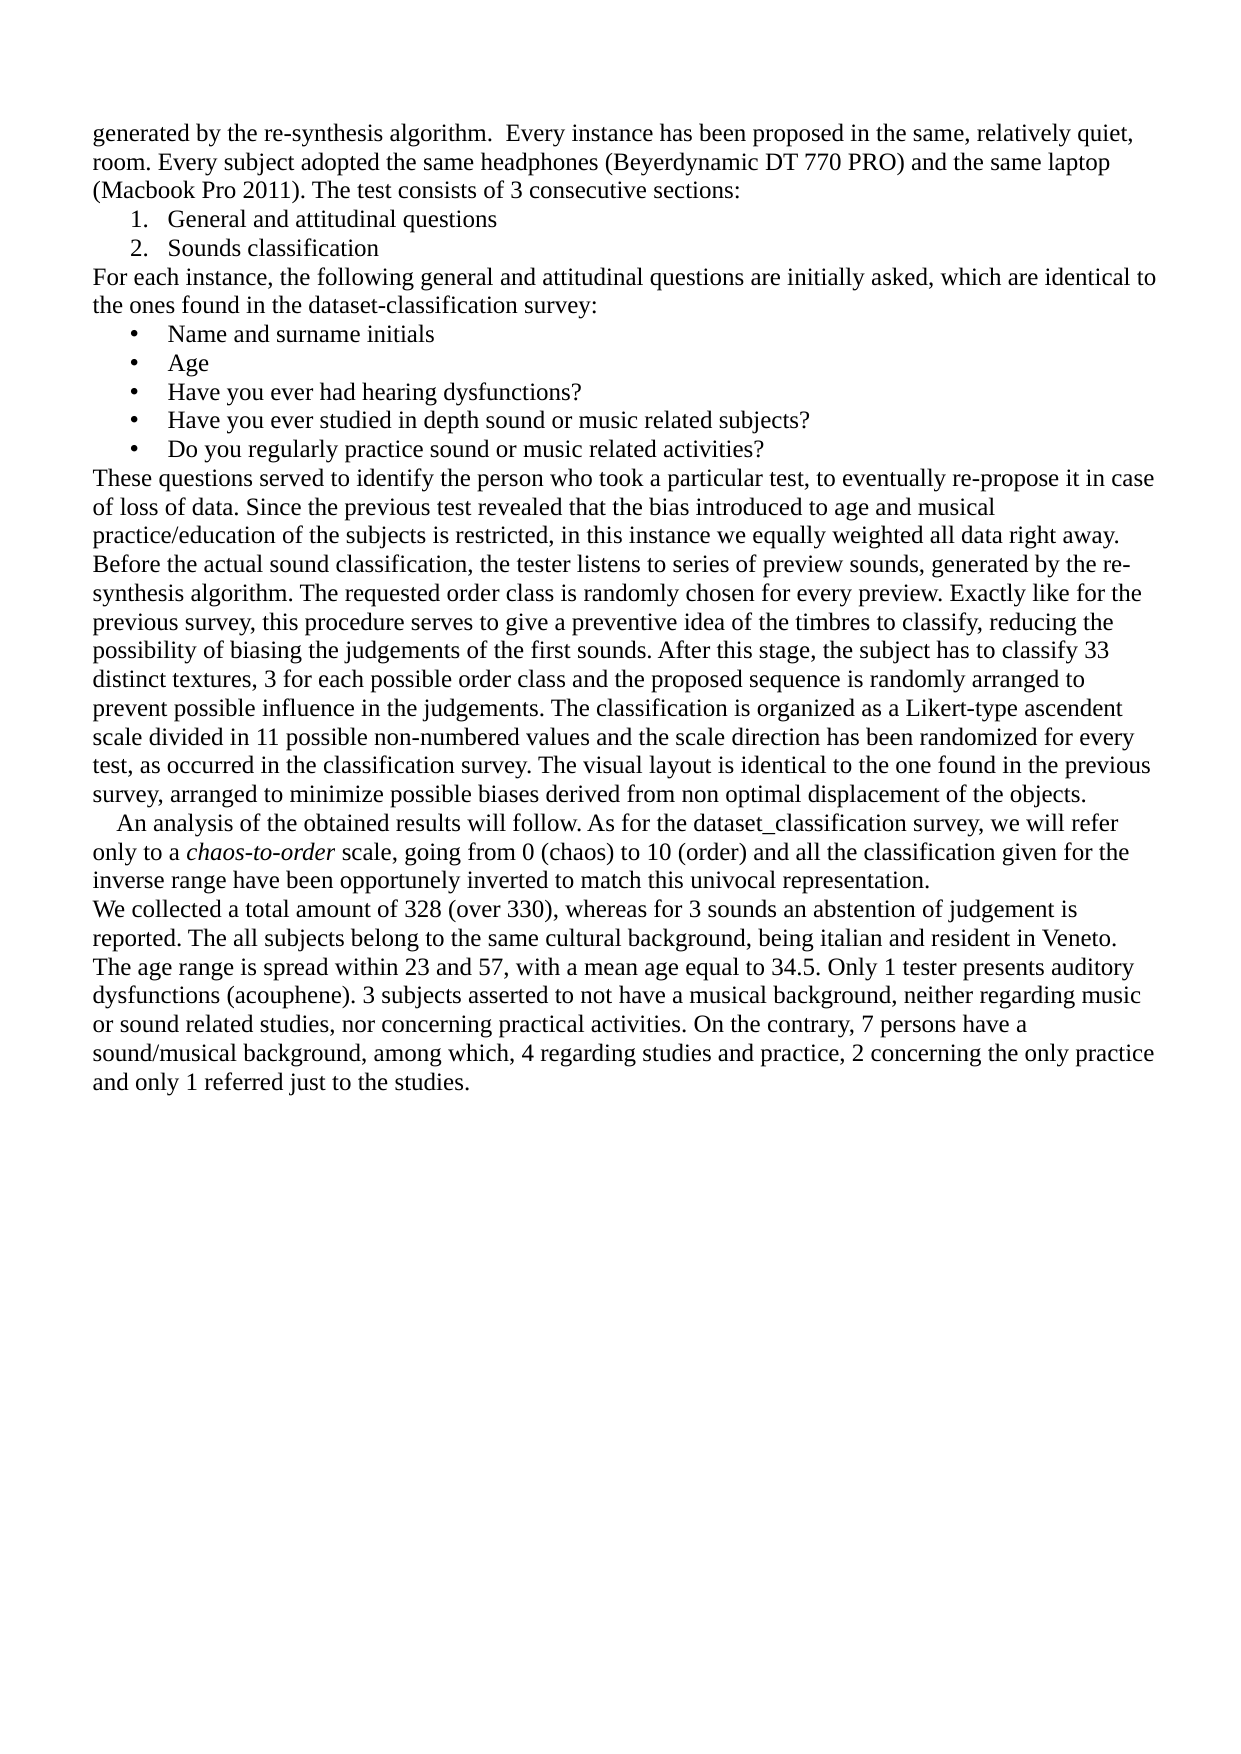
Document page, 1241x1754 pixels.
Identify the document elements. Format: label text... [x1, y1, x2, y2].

list General and attitudinal questions [130, 204, 1160, 233]
list Have you ever had hearing dysfunctions? [130, 377, 1160, 406]
list Age [130, 348, 1160, 377]
list Have you ever studied in depth sound or music related subjects? [130, 406, 1160, 434]
list Name and surname initials [130, 319, 1160, 348]
list Do you regularly practice sound or music related activities? [130, 434, 1160, 463]
text An analysis of the obtained results will follow. As for the dataset_classification survey, we will refer only to a chaos-to-order scale, going from 0 (chaos) to 10 (order) and all the classification given for the inverse range have been opportunely inverted to match this univocal representation. [92, 808, 1160, 894]
text generated by the re-synthesis algorithm. Every instance has been proposed in the same, relatively quiet, room. Every subject adopted the same headphones (Beyerdynamic DT 770 PRO) and the same laptop (Macbook Pro 2011). The test consists of 3 consecutive sections: [92, 118, 1160, 204]
text For each instance, the following general and attitudinal questions are initially asked, which are identical to the ones found in the dataset-classification survey: [92, 262, 1160, 319]
text We collected a total amount of 328 (over 330), whereas for 3 sounds an abstention of judgement is reported. The all subjects belong to the same cultural background, being italian and resident in Veneto. The age range is spread within 23 and 57, with a mean age equal to 34.5. Only 1 tester presents auditory dysfunctions (acouphene). 3 subjects asserted to not have a musical background, neither regarding music or sound related studies, nor concerning practical activities. On the contrary, 7 persons have a sound/musical background, among which, 4 regarding studies and practice, 2 concerning the only practice and only 1 referred just to the studies. [92, 894, 1160, 1096]
list Sounds classification [130, 233, 1160, 262]
text These questions served to identify the person who took a particular test, to eventually re-propose it in case of loss of data. Since the previous test revealed that the bias introduced to age and musical practice/education of the subjects is restricted, in this instance we equally weighted all data right away. Before the actual sound classification, the tester listens to series of preview sounds, generated by the re-synthesis algorithm. The requested order class is randomly chosen for every preview. Exactly like for the previous survey, this procedure serves to give a preventive idea of the timbres to classify, reducing the possibility of biasing the judgements of the first sounds. After this stage, the subject has to classify 33 distinct textures, 3 for each possible order class and the proposed sequence is randomly arranged to prevent possible influence in the judgements. The classification is organized as a Likert-type ascendent scale divided in 11 possible non-numbered values and the scale direction has been randomized for every test, as occurred in the classification survey. The visual layout is identical to the one found in the previous survey, arranged to minimize possible biases derived from non optimal displacement of the objects. [92, 463, 1160, 808]
